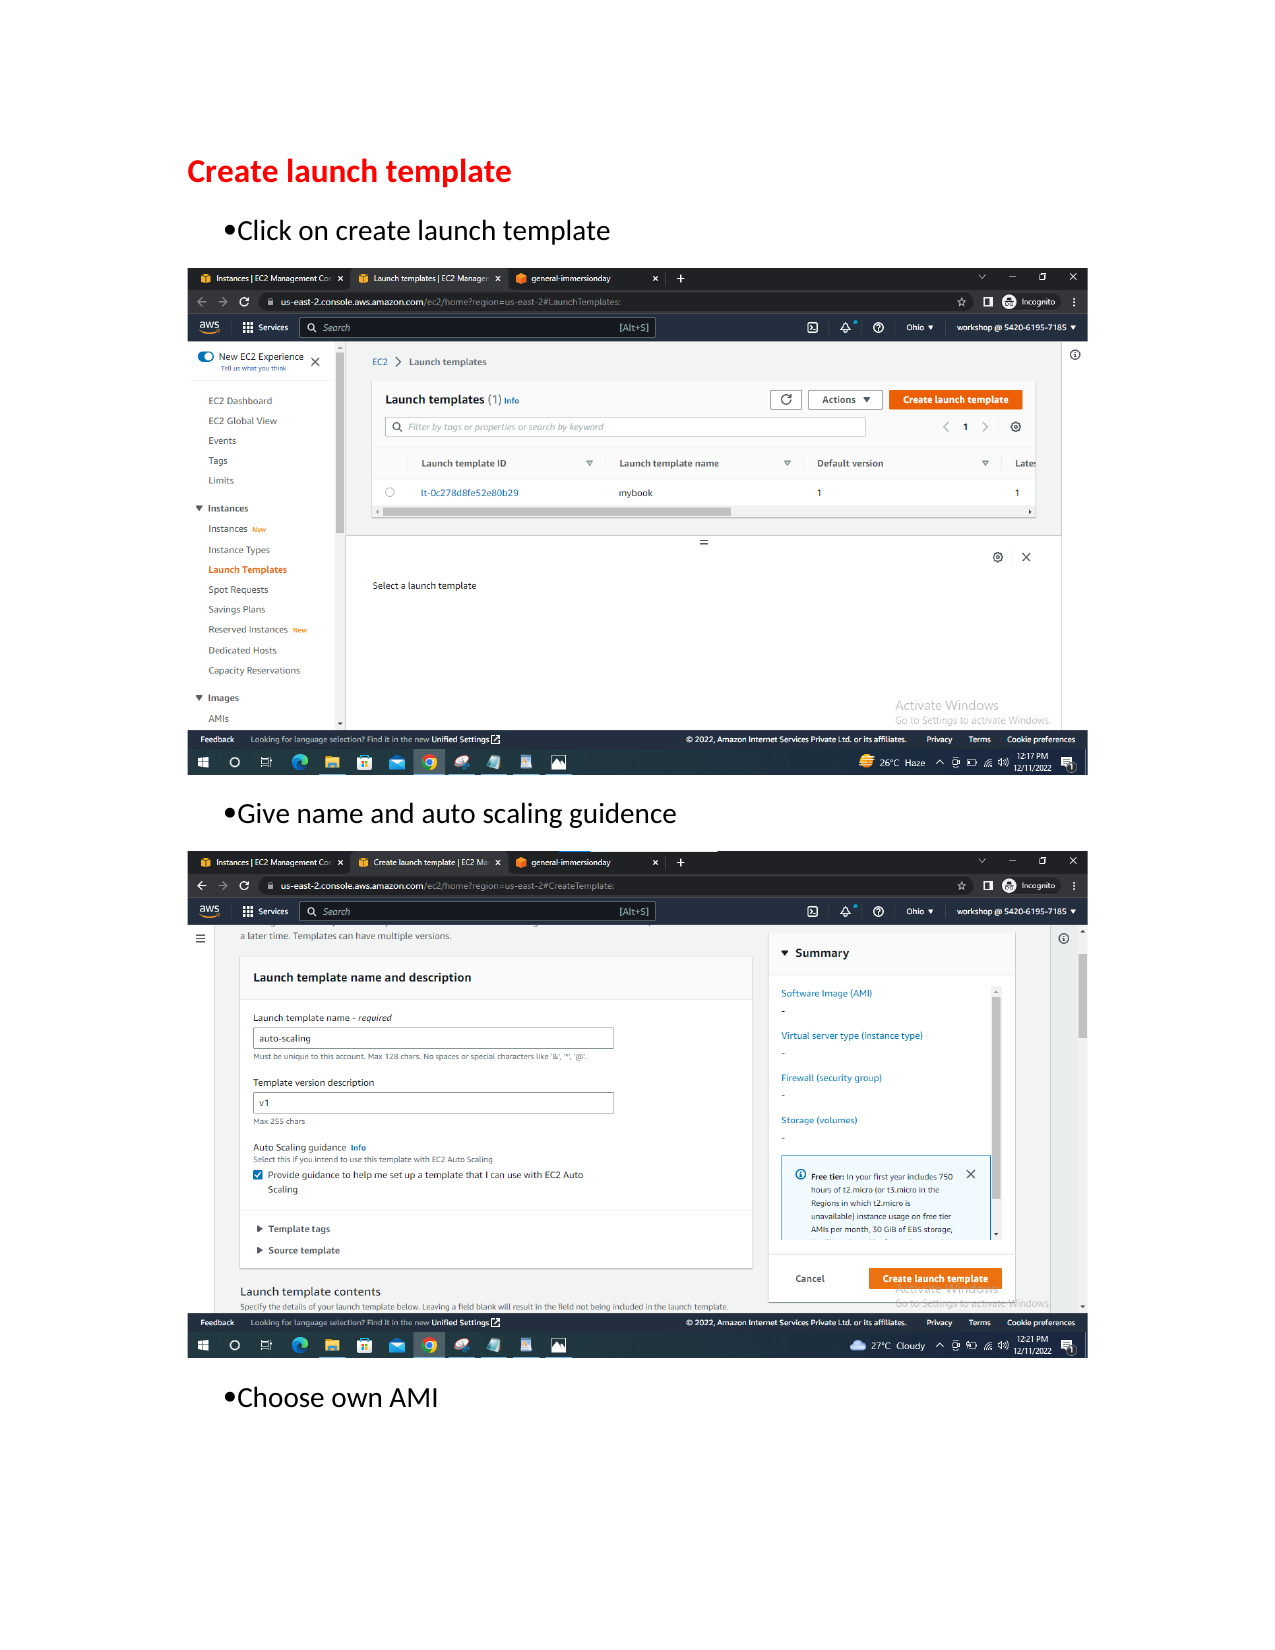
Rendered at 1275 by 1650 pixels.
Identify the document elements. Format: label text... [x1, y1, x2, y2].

list Choose own AMI [225, 1379, 1087, 1414]
list Click on create launch template [225, 212, 1087, 247]
text Create launch template [187, 150, 1087, 191]
list Give name and auto scaling guidence [225, 795, 1087, 831]
